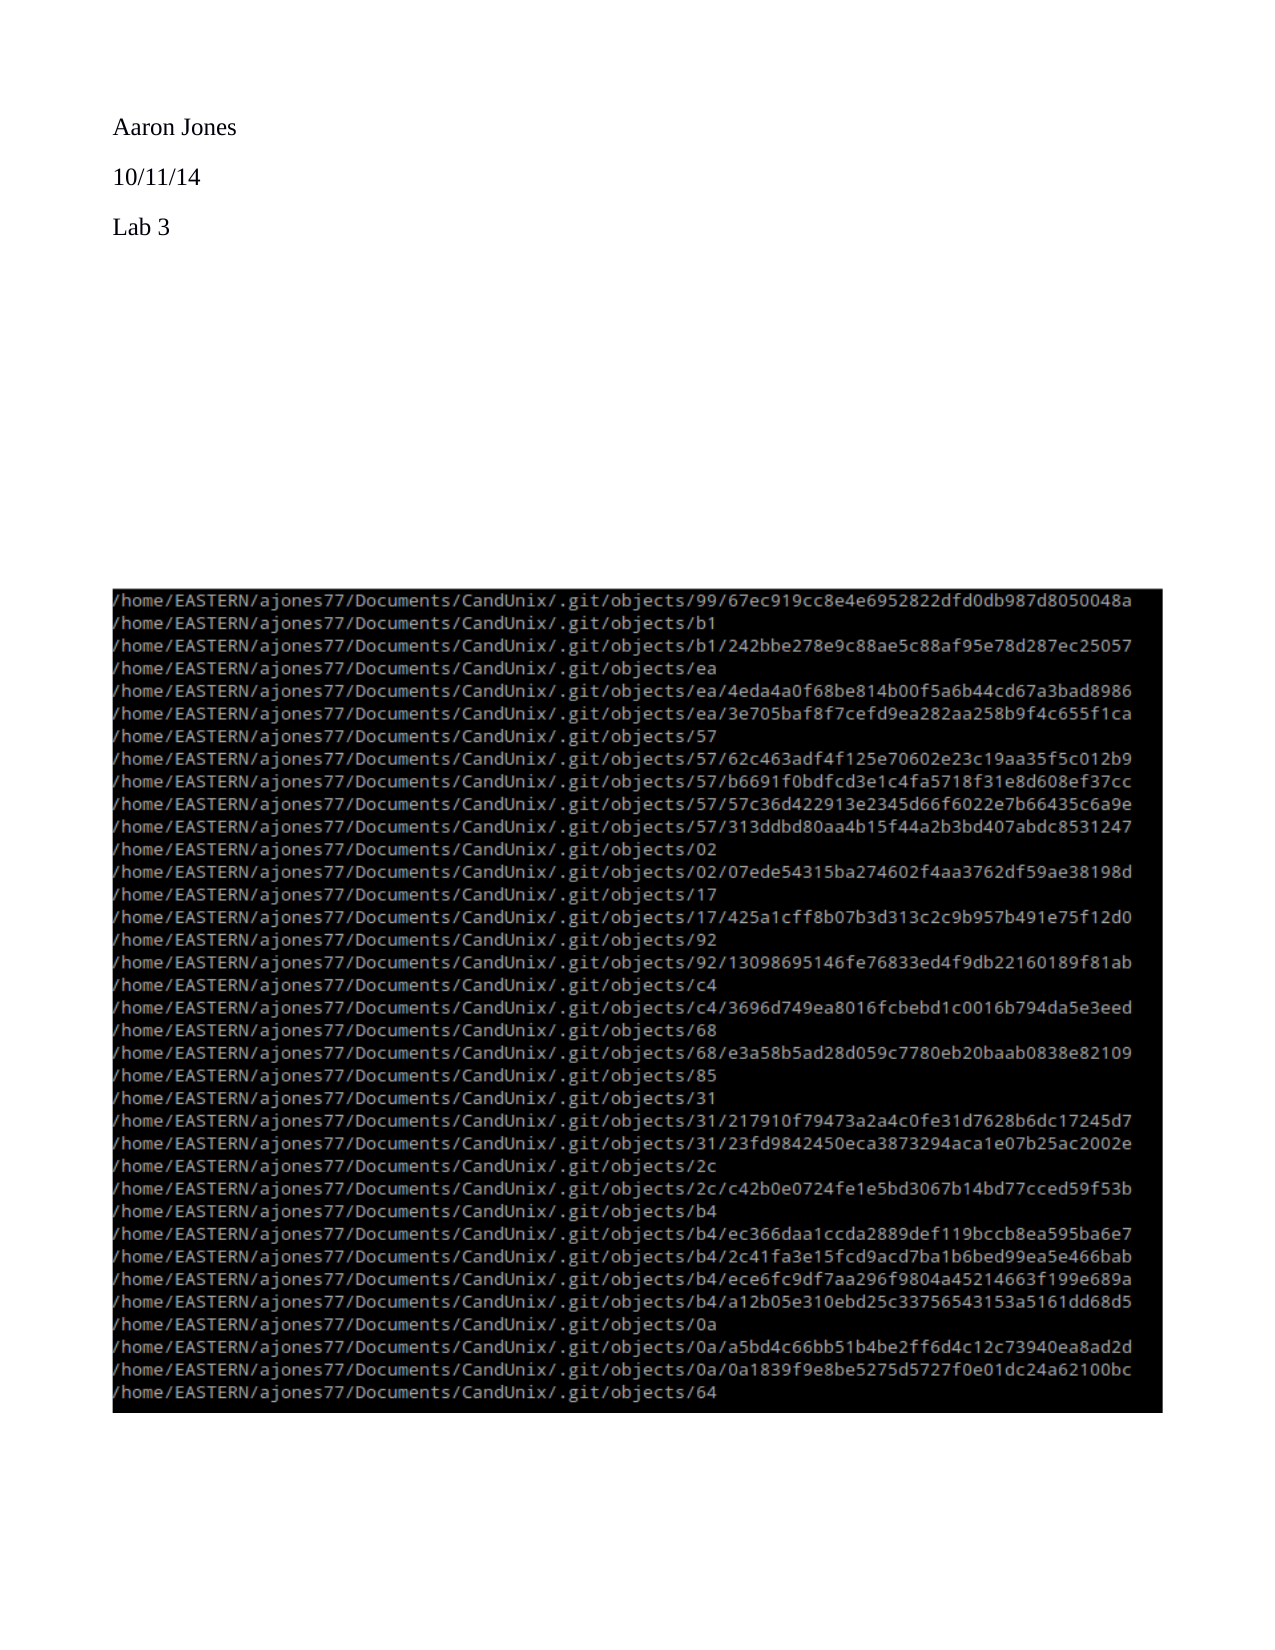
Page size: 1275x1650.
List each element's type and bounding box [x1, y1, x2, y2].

picture [112, 588, 1163, 1413]
